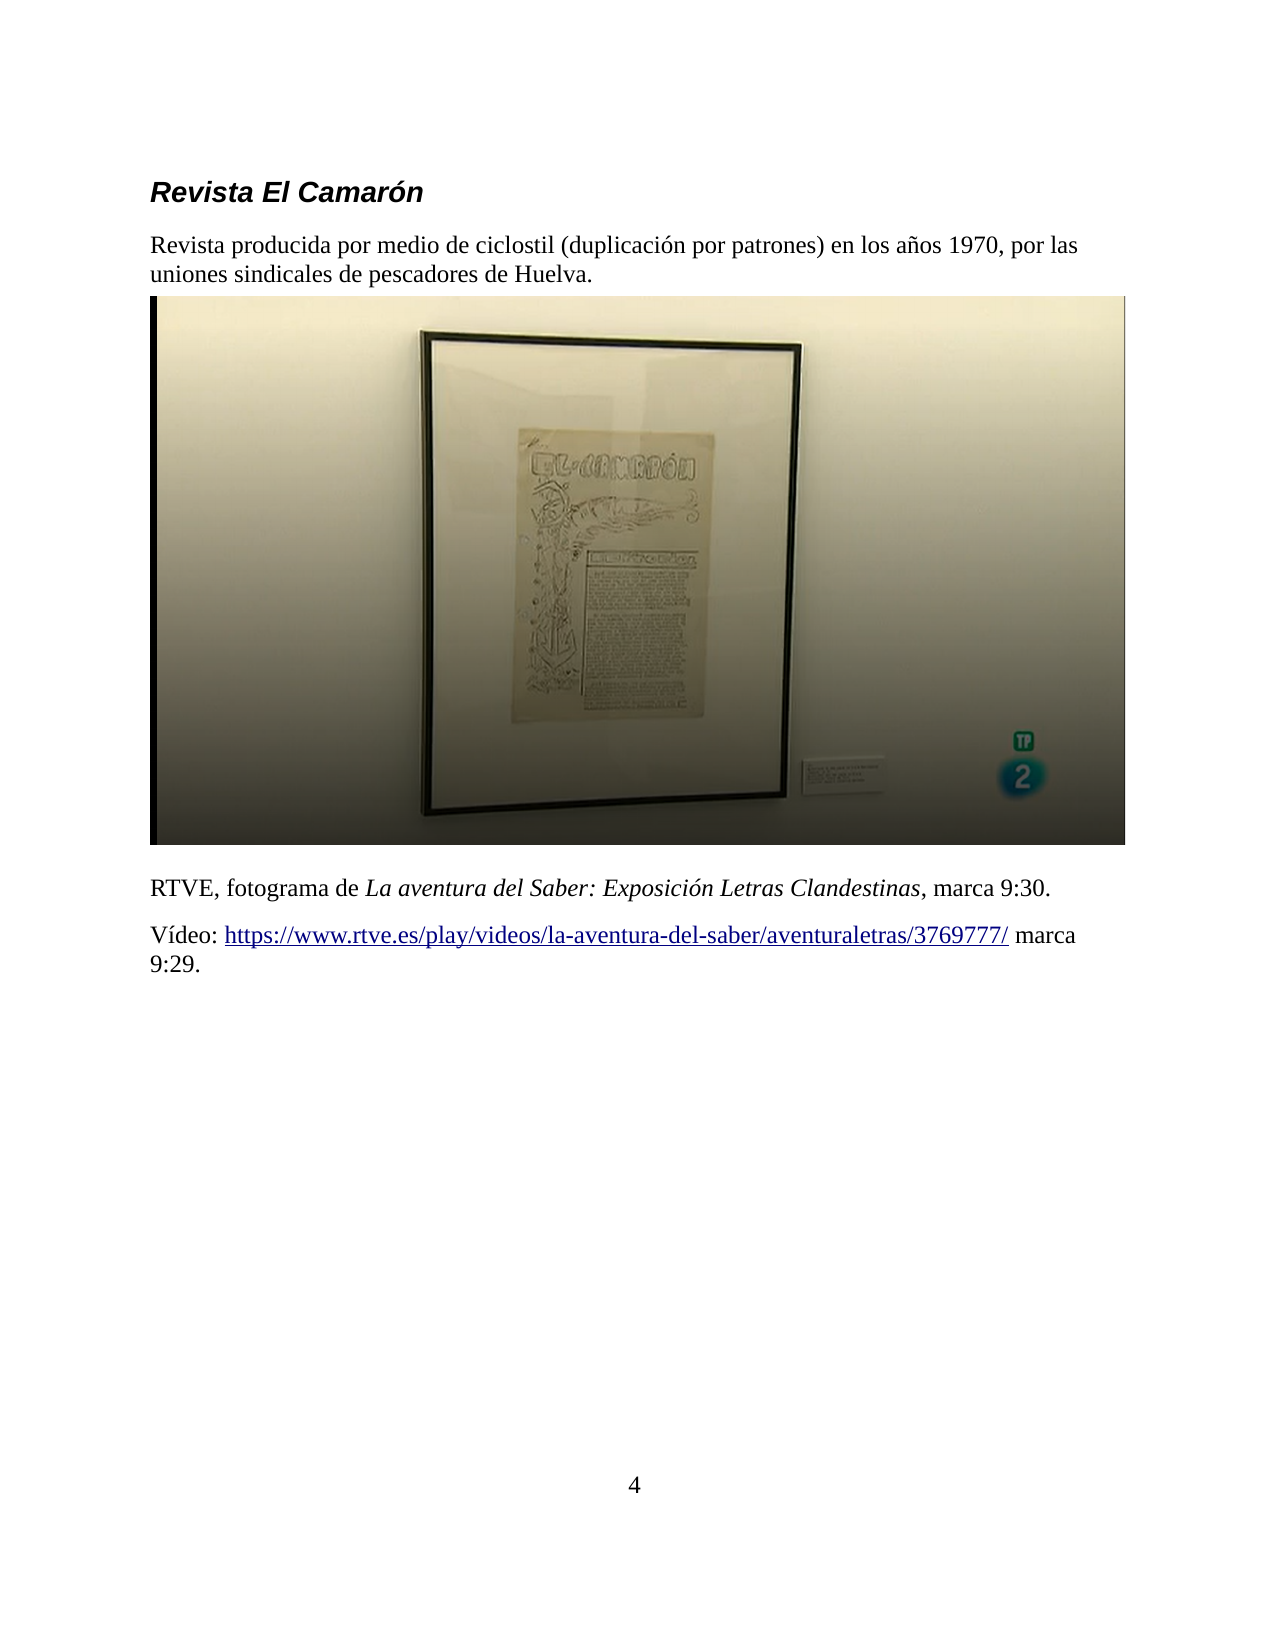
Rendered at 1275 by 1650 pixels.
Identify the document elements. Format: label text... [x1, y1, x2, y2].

subtitle Revista El Camarón [150, 175, 1125, 208]
picture [150, 296, 1125, 845]
text Vídeo: https://www.rtve.es/play/videos/la-aventura-del-saber/aventuraletras/3769777/ marca 9:29. [150, 920, 1125, 977]
text RTVE, fotograma de La aventura del Saber: Exposición Letras Clandestinas, marca 9:30. [150, 845, 1125, 902]
text Revista producida por medio de ciclostil (duplicación por patrones) en los años 1970, por las uniones sindicales de pescadores de Huelva. [150, 230, 1125, 287]
